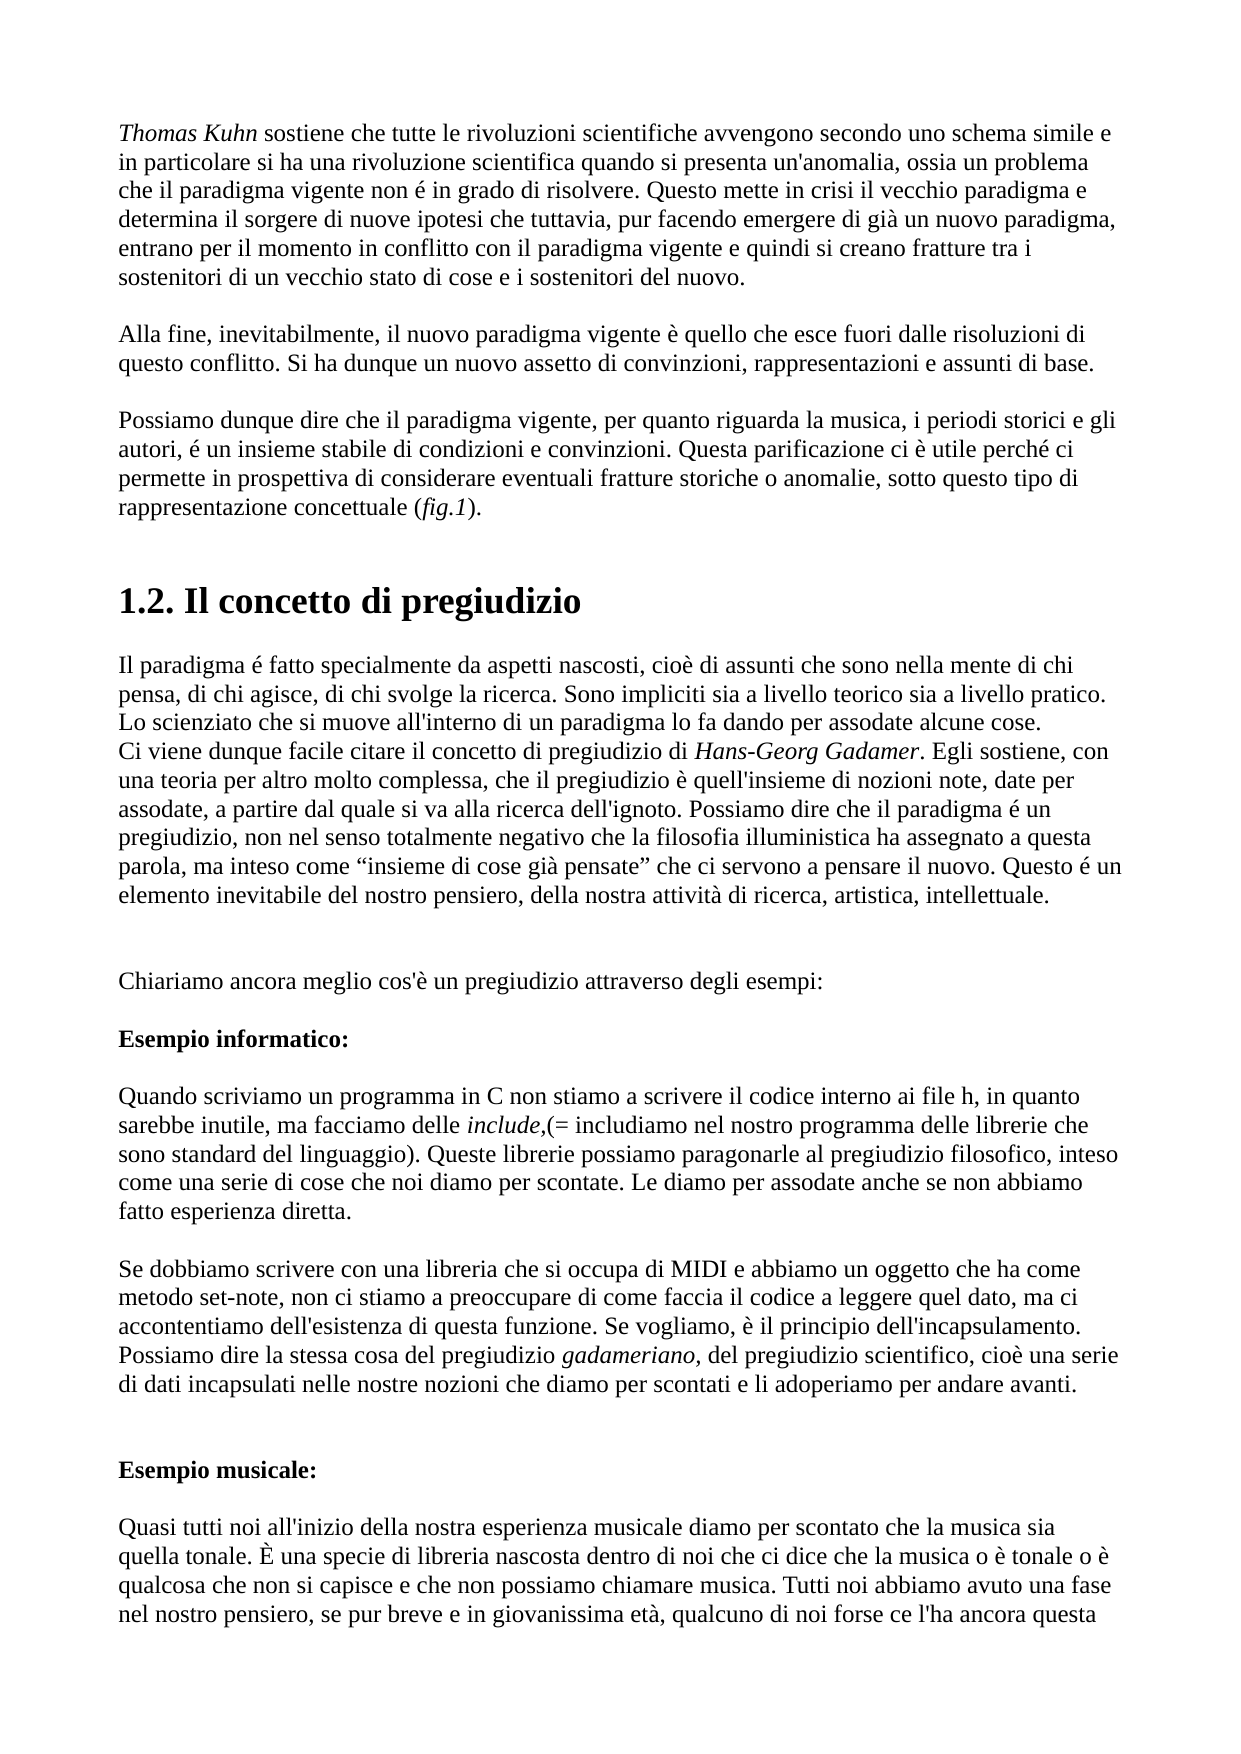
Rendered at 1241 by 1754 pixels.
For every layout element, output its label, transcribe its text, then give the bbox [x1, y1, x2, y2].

text Se dobbiamo scrivere con una libreria che si occupa di MIDI e abbiamo un oggetto che ha come metodo set-note, non ci stiamo a preoccupare di come faccia il codice a leggere quel dato, ma ci accontentiamo dell'esistenza di questa funzione. Se vogliamo, è il principio dell'incapsulamento. Possiamo dire la stessa cosa del pregiudizio gadameriano, del pregiudizio scientifico, cioè una serie di dati incapsulati nelle nostre nozioni che diamo per scontati e li adoperiamo per andare avanti. [118, 1254, 1122, 1397]
text Quando scriviamo un programma in C non stiamo a scrivere il codice interno ai file h, in quanto sarebbe inutile, ma facciamo delle include,(= includiamo nel nostro programma delle librerie che sono standard del linguaggio). Queste librerie possiamo paragonarle al pregiudizio filosofico, inteso come una serie di cose che noi diamo per scontate. Le diamo per assodate anche se non abbiamo fatto esperienza diretta. [118, 1081, 1122, 1225]
text Alla fine, inevitabilmente, il nuovo paradigma vigente è quello che esce fuori dalle risoluzioni di questo conflitto. Si ha dunque un nuovo assetto di convinzioni, rappresentazioni e assunti di base. [118, 319, 1122, 377]
text Chiariamo ancora meglio cos'è un pregiudizio attraverso degli esempi: [118, 966, 1122, 995]
text Ci viene dunque facile citare il concetto di pregiudizio di Hans-Georg Gadamer. Egli sostiene, con una teoria per altro molto complessa, che il pregiudizio è quell'insieme di nozioni note, date per assodate, a partire dal quale si va alla ricerca dell'ignoto. Possiamo dire che il paradigma é un pregiudizio, non nel senso totalmente negativo che la filosofia illuministica ha assegnato a questa parola, ma inteso come “insieme di cose già pensate” che ci servono a pensare il nuovo. Questo é un elemento inevitabile del nostro pensiero, della nostra attività di ricerca, artistica, intellettuale. [118, 736, 1122, 909]
text Il paradigma é fatto specialmente da aspetti nascosti, cioè di assunti che sono nella mente di chi pensa, di chi agisce, di chi svolge la ricerca. Sono impliciti sia a livello teorico sia a livello pratico. Lo scienziato che si muove all'interno di un paradigma lo fa dando per assodate alcune cose. [118, 650, 1122, 736]
text 1.2. Il concetto di pregiudizio [118, 578, 1122, 621]
text Quasi tutti noi all'inizio della nostra esperienza musicale diamo per scontato che la musica sia quella tonale. È una specie di libreria nascosta dentro di noi che ci dice che la musica o è tonale o è qualcosa che non si capisce e che non possiamo chiamare musica. Tutti noi abbiamo avuto una fase nel nostro pensiero, se pur breve e in giovanissima età, qualcuno di noi forse ce l'ha ancora questa [118, 1512, 1122, 1627]
text Esempio informatico: [118, 1024, 1122, 1052]
text Thomas Kuhn sostiene che tutte le rivoluzioni scientifiche avvengono secondo uno schema simile e in particolare si ha una rivoluzione scientifica quando si presenta un'anomalia, ossia un problema che il paradigma vigente non é in grado di risolvere. Questo mette in crisi il vecchio paradigma e determina il sorgere di nuove ipotesi che tuttavia, pur facendo emergere di già un nuovo paradigma, entrano per il momento in conflitto con il paradigma vigente e quindi si creano fratture tra i sostenitori di un vecchio stato di cose e i sostenitori del nuovo. [118, 118, 1122, 291]
text Esempio musicale: [118, 1455, 1122, 1484]
text Possiamo dunque dire che il paradigma vigente, per quanto riguarda la musica, i periodi storici e gli autori, é un insieme stabile di condizioni e convinzioni. Questa parificazione ci è utile perché ci permette in prospettiva di considerare eventuali fratture storiche o anomalie, sotto questo tipo di rappresentazione concettuale (fig.1). [118, 406, 1122, 521]
